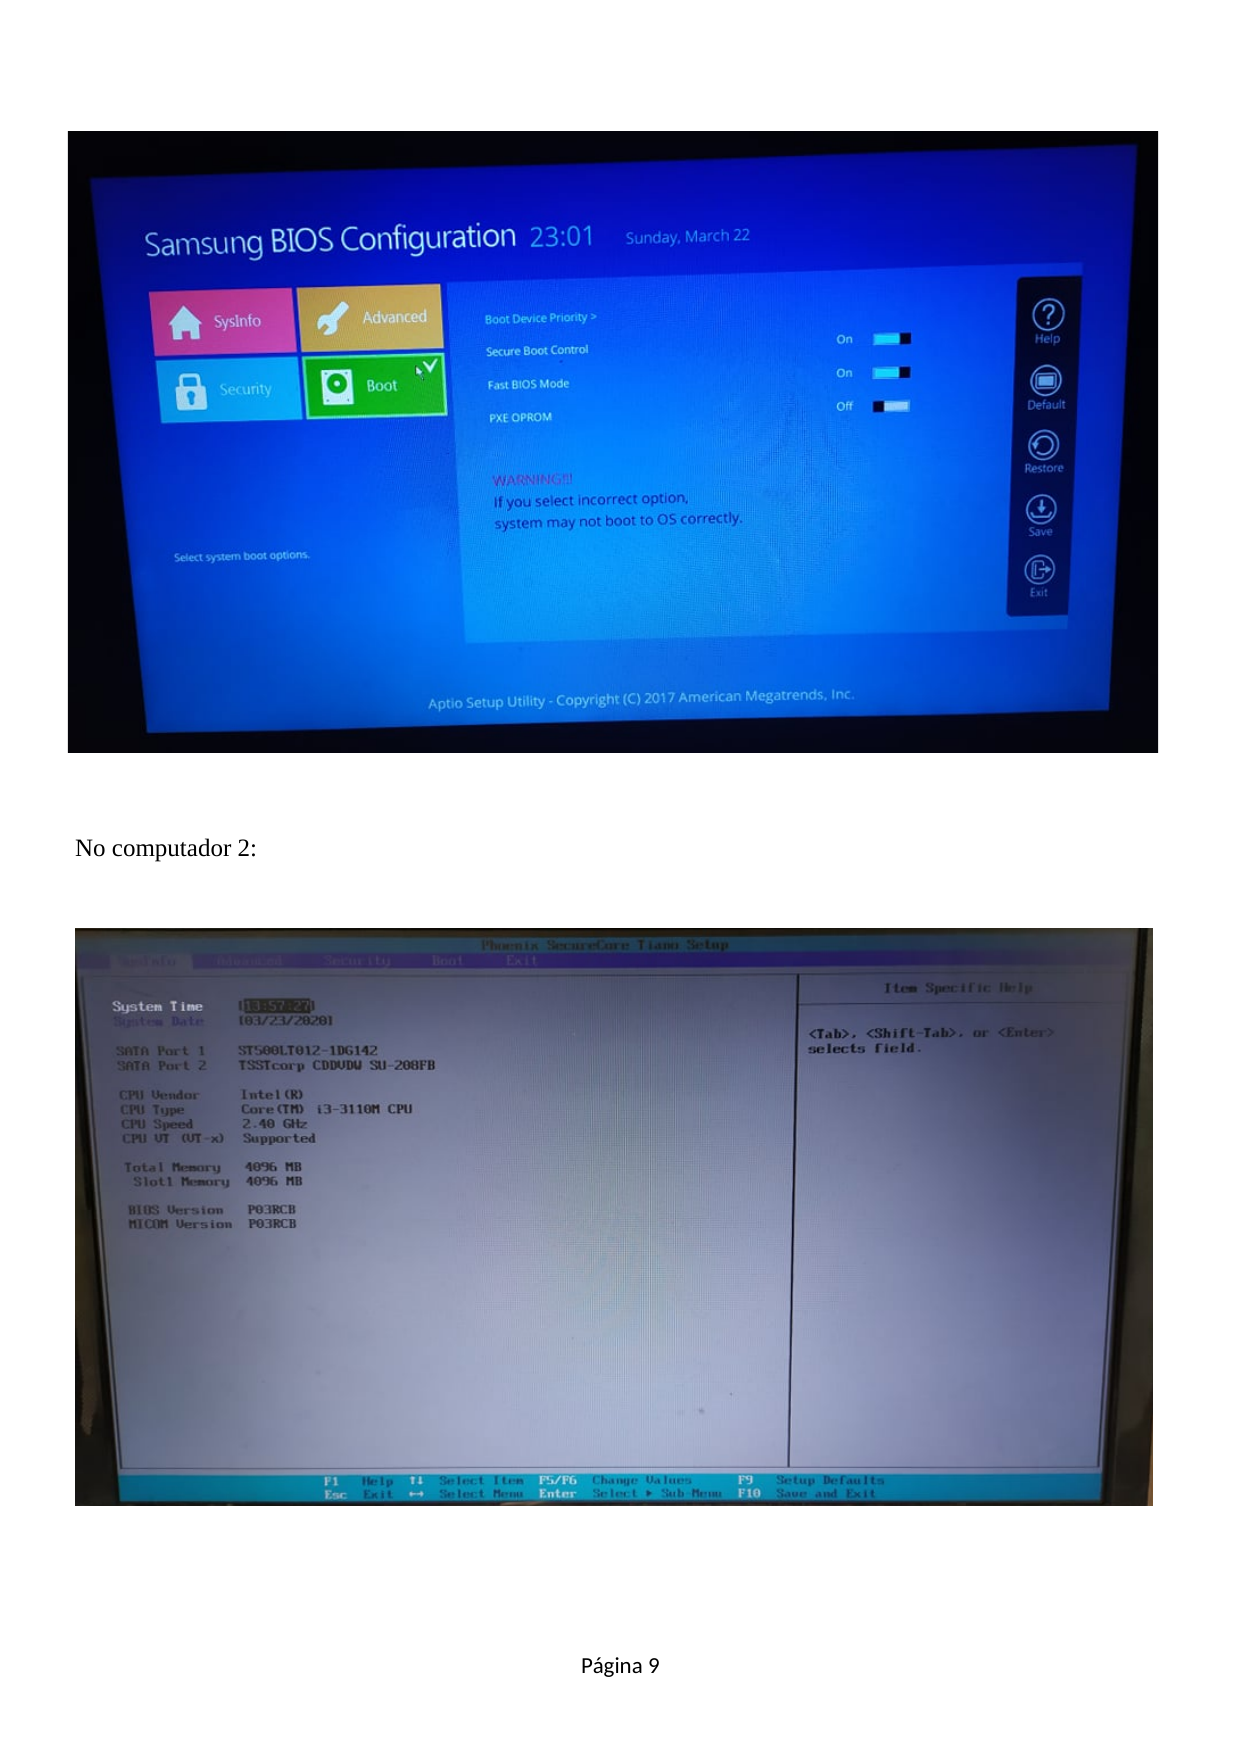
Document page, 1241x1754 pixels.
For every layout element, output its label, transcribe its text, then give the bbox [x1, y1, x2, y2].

picture [75, 928, 1153, 1506]
text No computador 2: [75, 833, 1165, 862]
picture [67, 131, 1159, 753]
